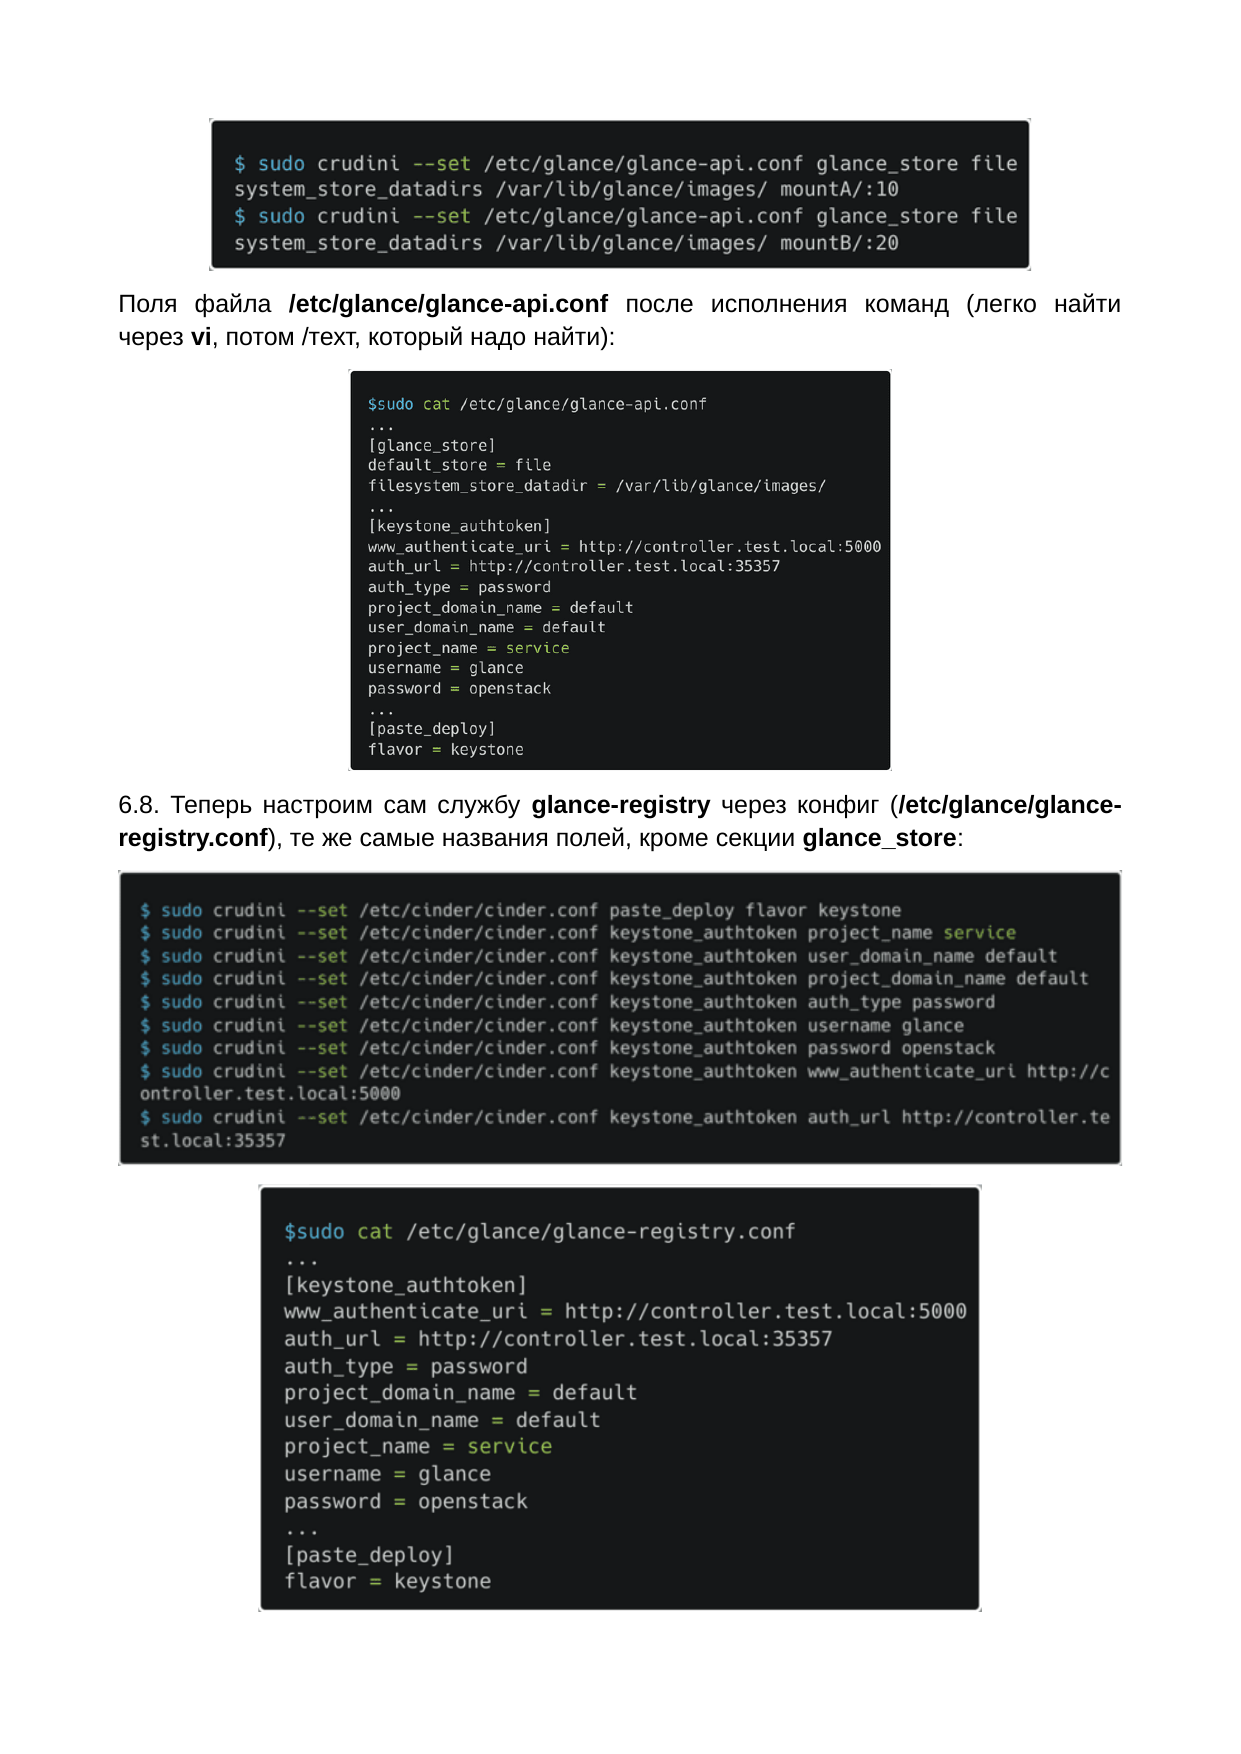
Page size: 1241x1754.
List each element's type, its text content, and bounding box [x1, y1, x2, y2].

text 6.8. Теперь настроим сам службу glance-registry через конфиг (/etc/glance/glance-registry.conf), те же самые названия полей, кроме секции glance_store: [118, 790, 1122, 851]
picture [258, 1184, 982, 1612]
picture [348, 369, 892, 771]
text Поля файла /etc/glance/glance-api.conf после исполнения команд (легко найти через vi, потом /техт, который надо найти): [118, 289, 1122, 351]
picture [209, 118, 1032, 271]
picture [118, 870, 1123, 1166]
